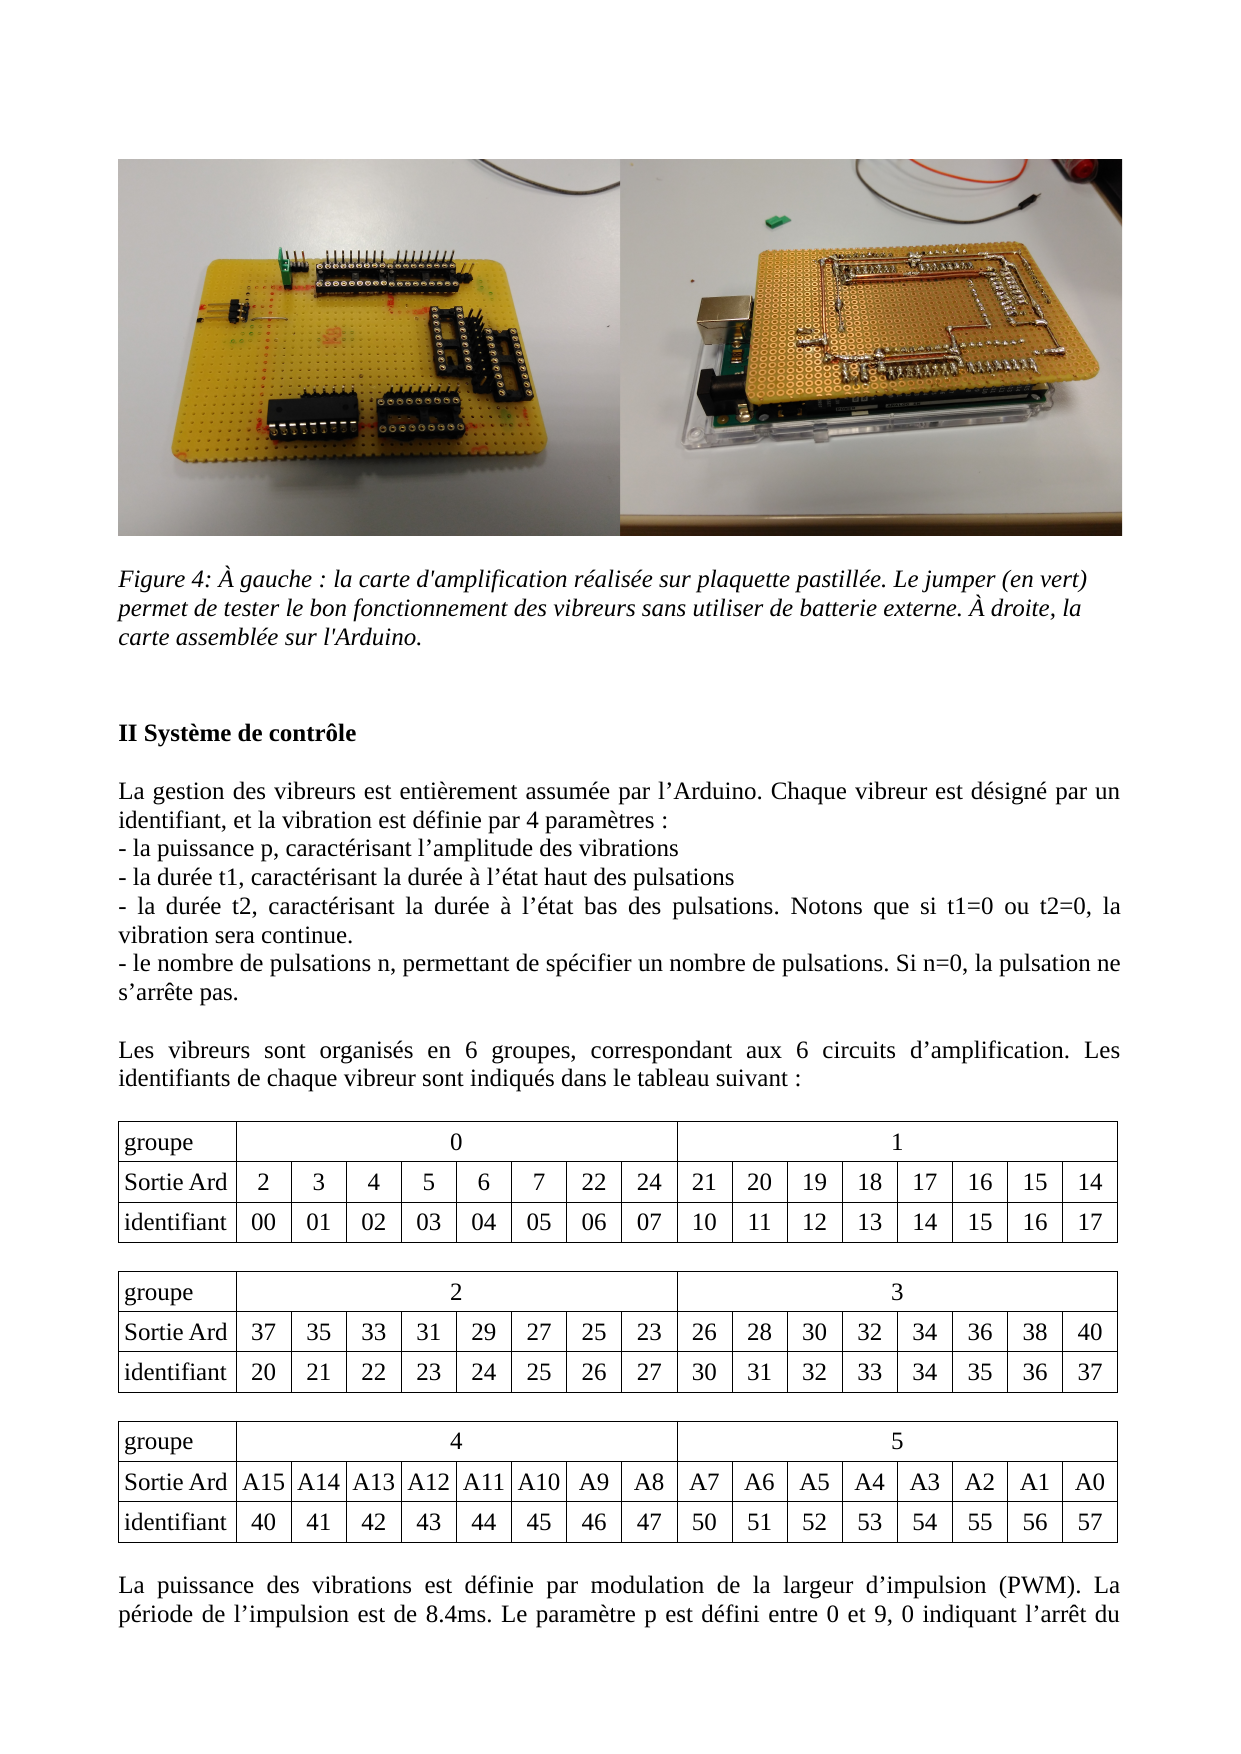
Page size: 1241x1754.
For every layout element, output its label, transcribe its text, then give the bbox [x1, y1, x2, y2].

text - la puissance p, caractérisant l’amplitude des vibrations [118, 833, 1122, 862]
table_cell 29 [457, 1312, 511, 1351]
table_cell 46 [567, 1502, 621, 1542]
table_header groupe [119, 1122, 236, 1161]
table_cell 30 [788, 1312, 842, 1351]
table_cell 25 [567, 1312, 621, 1351]
table_cell 05 [512, 1203, 566, 1242]
text La puissance des vibrations est définie par modulation de la largeur d’impulsion (PWM). La période de l’impulsion est de 8.4ms. Le paramètre p est défini entre 0 et 9, 0 indiquant l’arrêt du [118, 1570, 1122, 1628]
table_cell 00 [237, 1203, 291, 1242]
table_cell 35 [292, 1312, 346, 1351]
table_cell 34 [898, 1312, 952, 1351]
table_cell 3 [292, 1162, 346, 1202]
table_cell 24 [457, 1352, 511, 1392]
table_cell 22 [567, 1162, 621, 1202]
table_cell 6 [457, 1162, 511, 1202]
table_cell identifiant [119, 1203, 236, 1242]
table_cell 4 [347, 1162, 401, 1202]
table_cell 04 [457, 1203, 511, 1242]
table_cell 20 [733, 1162, 787, 1202]
table_cell 25 [512, 1352, 566, 1392]
table_cell 31 [733, 1352, 787, 1392]
table_cell identifiant [119, 1502, 236, 1542]
table_cell A15 [237, 1462, 291, 1501]
text - le nombre de pulsations n, permettant de spécifier un nombre de pulsations. Si n=0, la pulsation ne s’arrête pas. [118, 948, 1122, 1006]
text - la durée t2, caractérisant la durée à l’état bas des pulsations. Notons que si t1=0 ou t2=0, la vibration sera continue. [118, 891, 1122, 948]
table_cell A8 [622, 1462, 677, 1501]
table_cell 54 [898, 1502, 952, 1542]
text II Système de contrôle [118, 718, 1122, 747]
table_cell 23 [622, 1312, 677, 1351]
table_cell 53 [843, 1502, 897, 1542]
table_cell 02 [347, 1203, 401, 1242]
table_header 4 [237, 1422, 677, 1461]
table_cell 17 [1063, 1203, 1117, 1242]
table_cell 15 [953, 1203, 1007, 1242]
table_cell 44 [457, 1502, 511, 1542]
table_cell A13 [347, 1462, 401, 1501]
table_cell 40 [237, 1502, 291, 1542]
table_cell 55 [953, 1502, 1007, 1542]
table_cell 32 [788, 1352, 842, 1392]
table_cell Sortie Ard [119, 1462, 236, 1501]
table_cell A14 [292, 1462, 346, 1501]
table_cell A3 [898, 1462, 952, 1501]
table_cell 03 [402, 1203, 456, 1242]
table_cell 2 [237, 1162, 291, 1202]
table_cell 50 [678, 1502, 732, 1542]
table_cell 31 [402, 1312, 456, 1351]
table_cell A7 [678, 1462, 732, 1501]
text La gestion des vibreurs est entièrement assumée par l’Arduino. Chaque vibreur est désigné par un identifiant, et la vibration est définie par 4 paramètres : [118, 776, 1122, 833]
table_header 2 [237, 1272, 677, 1311]
table_cell 10 [678, 1203, 732, 1242]
table_cell 16 [1008, 1203, 1062, 1242]
table_cell 41 [292, 1502, 346, 1542]
table_cell 27 [512, 1312, 566, 1351]
table_cell 26 [678, 1312, 732, 1351]
table_cell A6 [733, 1462, 787, 1501]
table_cell Sortie Ard [119, 1312, 236, 1351]
table_cell 06 [567, 1203, 621, 1242]
table_cell identifiant [119, 1352, 236, 1392]
table_cell 21 [292, 1352, 346, 1392]
table_cell 12 [788, 1203, 842, 1242]
table_cell 24 [622, 1162, 677, 1202]
table_cell 26 [567, 1352, 621, 1392]
table_cell A11 [457, 1462, 511, 1501]
table_cell 57 [1063, 1502, 1117, 1542]
table_cell 5 [402, 1162, 456, 1202]
table_cell A4 [843, 1462, 897, 1501]
table_cell 23 [402, 1352, 456, 1392]
table_cell A9 [567, 1462, 621, 1501]
picture [118, 159, 1123, 536]
table_cell 37 [1063, 1352, 1117, 1392]
table_cell 18 [843, 1162, 897, 1202]
table_cell 52 [788, 1502, 842, 1542]
table_cell 45 [512, 1502, 566, 1542]
table_cell 32 [843, 1312, 897, 1351]
table_cell 17 [898, 1162, 952, 1202]
table_header 0 [237, 1122, 677, 1161]
text Les vibreurs sont organisés en 6 groupes, correspondant aux 6 circuits d’amplification. Les identifiants de chaque vibreur sont indiqués dans le tableau suivant : [118, 1035, 1122, 1092]
table_cell A0 [1063, 1462, 1117, 1501]
table_cell 43 [402, 1502, 456, 1542]
table_cell A2 [953, 1462, 1007, 1501]
table_cell 14 [1063, 1162, 1117, 1202]
table_cell 47 [622, 1502, 677, 1542]
table_cell 21 [678, 1162, 732, 1202]
table_cell A12 [402, 1462, 456, 1501]
table_cell 51 [733, 1502, 787, 1542]
table_cell 36 [953, 1312, 1007, 1351]
table_cell 38 [1008, 1312, 1062, 1351]
table_cell 42 [347, 1502, 401, 1542]
table_header 1 [678, 1122, 1117, 1161]
table_cell 30 [678, 1352, 732, 1392]
table_cell 37 [237, 1312, 291, 1351]
table_cell 27 [622, 1352, 677, 1392]
table_cell 07 [622, 1203, 677, 1242]
table_cell 36 [1008, 1352, 1062, 1392]
table_cell 11 [733, 1203, 787, 1242]
table_cell A5 [788, 1462, 842, 1501]
table_cell Sortie Ard [119, 1162, 236, 1202]
table_cell 01 [292, 1203, 346, 1242]
table_cell A1 [1008, 1462, 1062, 1501]
table_header 5 [678, 1422, 1117, 1461]
table_cell 15 [1008, 1162, 1062, 1202]
table_cell 40 [1063, 1312, 1117, 1351]
table_header groupe [119, 1422, 236, 1461]
table_cell 22 [347, 1352, 401, 1392]
text - la durée t1, caractérisant la durée à l’état haut des pulsations [118, 862, 1122, 891]
table_cell 14 [898, 1203, 952, 1242]
table_cell 35 [953, 1352, 1007, 1392]
table_cell 16 [953, 1162, 1007, 1202]
table_cell 33 [347, 1312, 401, 1351]
table_cell 13 [843, 1203, 897, 1242]
table_cell 19 [788, 1162, 842, 1202]
table_header 3 [678, 1272, 1117, 1311]
table_cell 33 [843, 1352, 897, 1392]
text Figure 4: À gauche : la carte d'amplification réalisée sur plaquette pastillée. Le jumper (en vert) permet de tester le bon fonctionnement des vibreurs sans utiliser de batterie externe. À droite, la carte assemblée sur l'Arduino. [118, 536, 1122, 651]
table_cell 20 [237, 1352, 291, 1392]
table_cell A10 [512, 1462, 566, 1501]
table_cell 7 [512, 1162, 566, 1202]
table_header groupe [119, 1272, 236, 1311]
table_cell 34 [898, 1352, 952, 1392]
table_cell 28 [733, 1312, 787, 1351]
table_cell 56 [1008, 1502, 1062, 1542]
